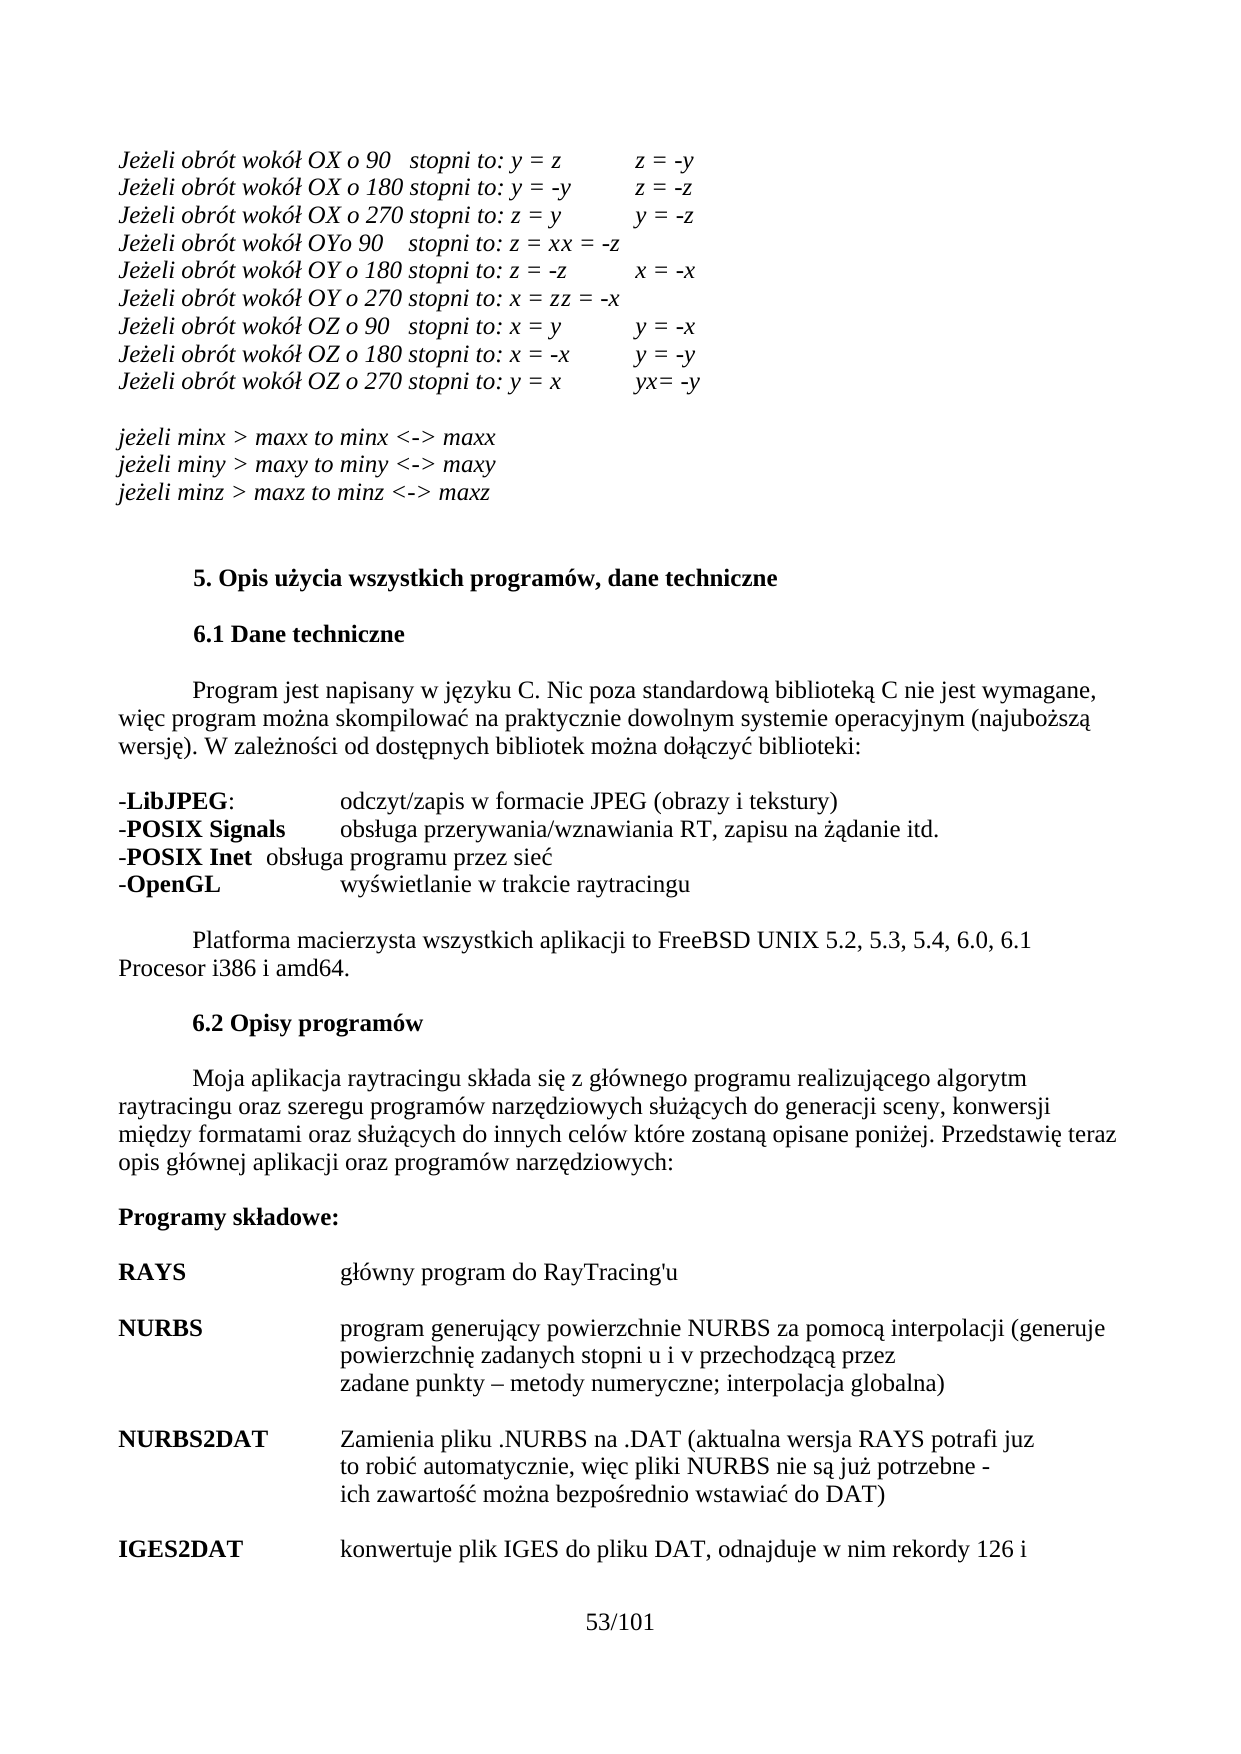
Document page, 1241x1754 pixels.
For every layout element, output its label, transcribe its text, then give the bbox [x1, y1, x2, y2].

text Jeżeli obrót wokół OZ o 90 stopni to: x = y y = -x [118, 312, 1122, 340]
text IGES2DAT konwertuje plik IGES do pliku DAT, odnajduje w nim rekordy 126 i [118, 1536, 1122, 1563]
text Program jest napisany w języku C. Nic poza standardową biblioteką C nie jest wymagane, więc program można skompilować na praktycznie dowolnym systemie operacyjnym (najuboższą wersję). W zależności od dostępnych bibliotek można dołączyć biblioteki: [118, 677, 1122, 760]
text Jeżeli obrót wokół OX o 90 stopni to: y = z z = -y [118, 146, 1122, 173]
text jeżeli minx > maxx to minx <-> maxx [118, 423, 1122, 451]
text jeżeli miny > maxy to miny <-> maxy [118, 451, 1122, 478]
text NURBS2DAT Zamienia pliku .NURBS na .DAT (aktualna wersja RAYS potrafi juz to robić automatycznie, więc pliki NURBS nie są już potrzebne - ich zawartość można bezpośrednio wstawiać do DAT) [118, 1425, 1122, 1508]
text RAYS główny program do RayTracing'u [118, 1258, 1122, 1286]
text 6.1 Dane techniczne [193, 620, 1122, 647]
text jeżeli minz > maxz to minz <-> maxz [118, 478, 1122, 506]
text -POSIX Inet obsługa programu przez sieć [118, 843, 1122, 871]
text Platforma macierzysta wszystkich aplikacji to FreeBSD UNIX 5.2, 5.3, 5.4, 6.0, 6.1 [118, 926, 1122, 954]
text Jeżeli obrót wokół OX o 180 stopni to: y = -y z = -z [118, 173, 1122, 201]
text Jeżeli obrót wokół OYo 90 stopni to: z = x x = -z [118, 229, 1122, 257]
text Procesor i386 i amd64. [118, 954, 1122, 981]
text NURBS program generujący powierzchnie NURBS za pomocą interpolacji (generuje powierzchnię zadanych stopni u i v przechodzącą przez [118, 1314, 1122, 1369]
text Moja aplikacja raytracingu składa się z głównego programu realizującego algorytm raytracingu oraz szeregu programów narzędziowych służących do generacji sceny, konwersji między formatami oraz służących do innych celów które zostaną opisane poniżej. Przedstawię teraz opis głównej aplikacji oraz programów narzędziowych: [118, 1064, 1122, 1175]
list Opis użycia wszystkich programów, dane techniczne [193, 564, 1122, 592]
text zadane punkty – metody numeryczne; interpolacja globalna) [266, 1369, 1122, 1397]
text Programy składowe: [118, 1203, 1122, 1231]
text Jeżeli obrót wokół OZ o 270 stopni to: y = x yx= -y [118, 367, 1122, 395]
text Jeżeli obrót wokół OZ o 180 stopni to: x = -x y = -y [118, 340, 1122, 367]
text Jeżeli obrót wokół OY o 270 stopni to: x = z z = -x [118, 284, 1122, 312]
text Jeżeli obrót wokół OY o 180 stopni to: z = -z x = -x [118, 257, 1122, 284]
text 6.2 Opisy programów [118, 1009, 1122, 1037]
text -OpenGL wyświetlanie w trakcie raytracingu [118, 871, 1122, 898]
text -LibJPEG: odczyt/zapis w formacie JPEG (obrazy i tekstury) [118, 787, 1122, 815]
text Jeżeli obrót wokół OX o 270 stopni to: z = y y = -z [118, 201, 1122, 229]
text -POSIX Signals obsługa przerywania/wznawiania RT, zapisu na żądanie itd. [118, 815, 1122, 843]
